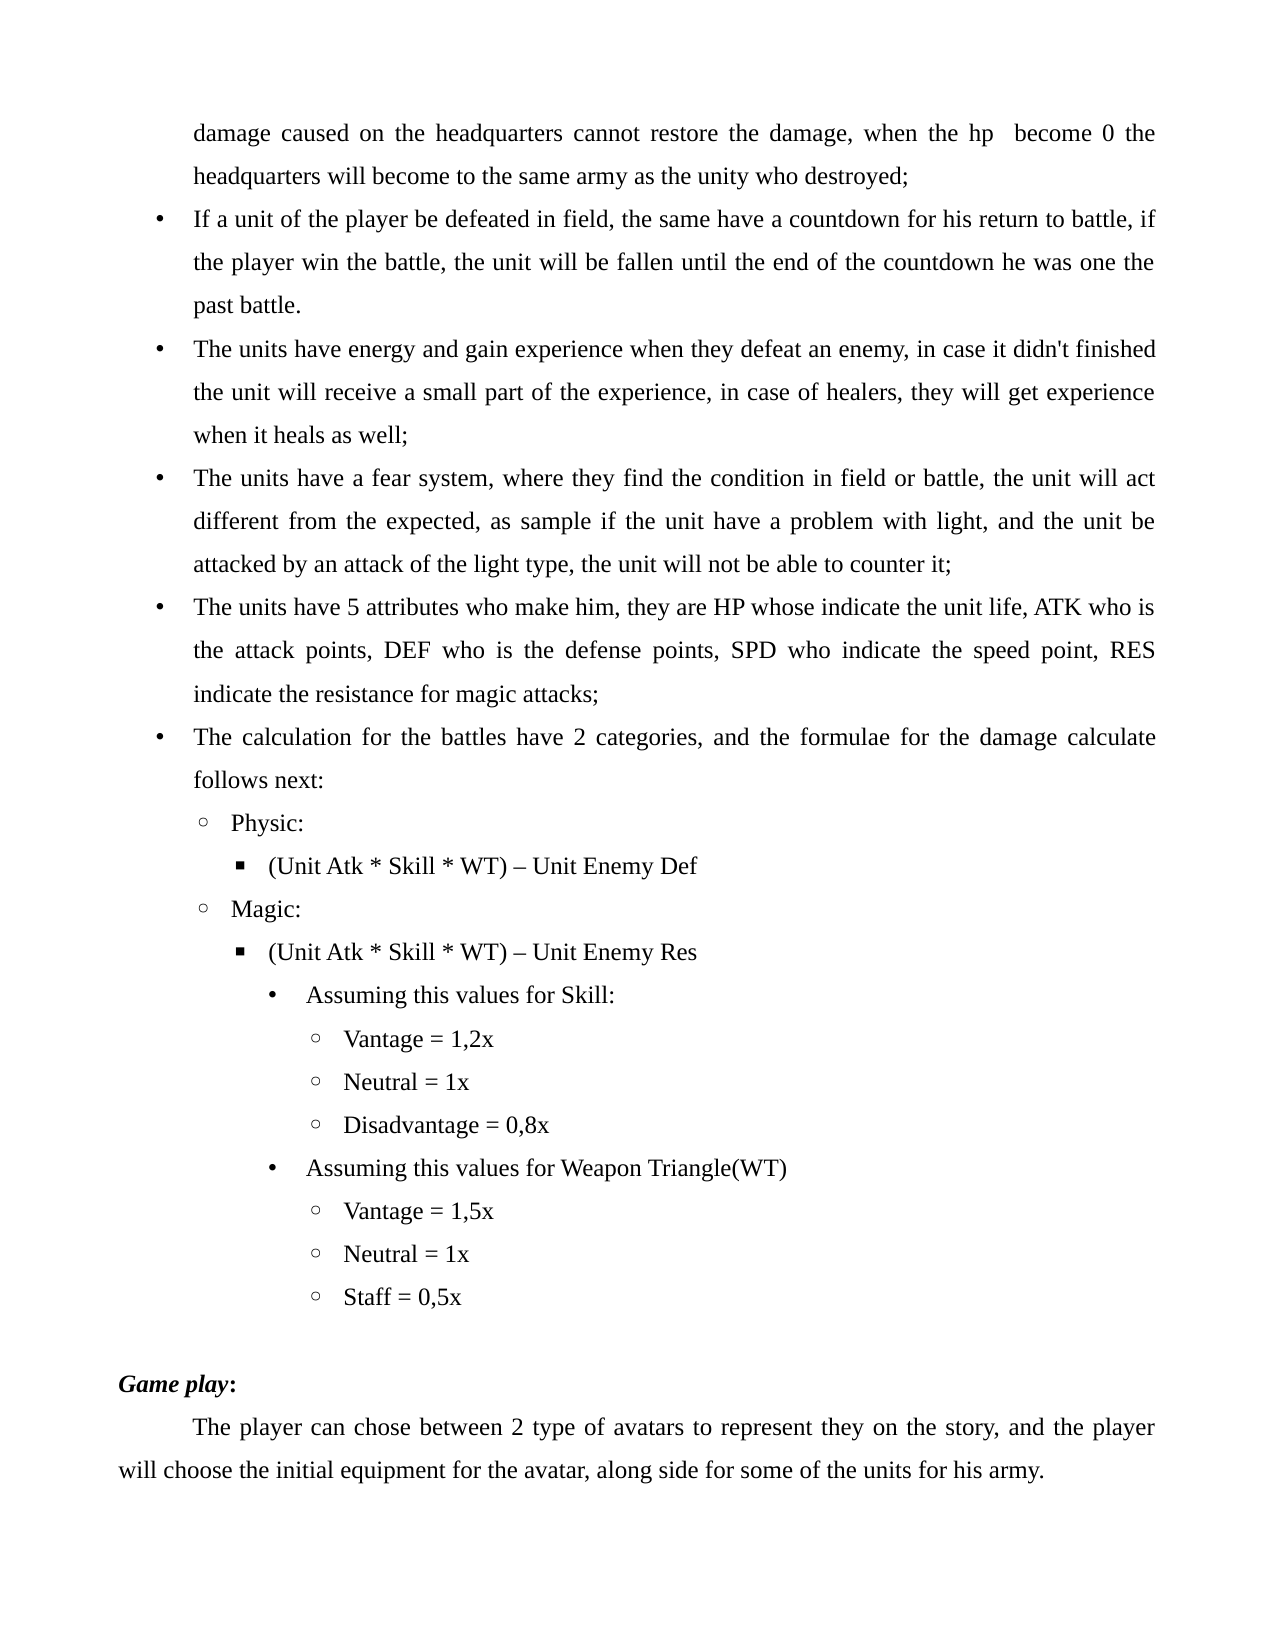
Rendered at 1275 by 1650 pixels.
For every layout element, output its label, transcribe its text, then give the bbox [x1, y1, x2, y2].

list damage caused on the headquarters cannot restore the damage, when the hp become 0 the headquarters will become to the same army as the unity who destroyed; [156, 118, 1157, 190]
list Staff = 0,5x [306, 1282, 1157, 1311]
list The units have 5 attributes who make him, they are HP whose indicate the unit life, ATK who is the attack points, DEF who is the defense points, SPD who indicate the speed point, RES indicate the resistance for magic attacks; [156, 592, 1157, 707]
list The units have a fear system, where they find the condition in field or battle, the unit will act different from the expected, as sample if the unit have a problem with light, and the unit be attacked by an attack of the light type, the unit will not be able to counter it; [156, 463, 1157, 578]
list Assuming this values for Weapon Triangle(WT) [268, 1153, 1157, 1182]
list Magic: [193, 894, 1157, 923]
list The calculation for the battles have 2 categories, and the formulae for the damage calculate follows next: [156, 722, 1157, 794]
list (Unit Atk * Skill * WT) – Unit Enemy Def [231, 851, 1157, 880]
text The player can chose between 2 type of avatars to represent they on the story, and the player will choose the initial equipment for the avatar, along side for some of the units for his army. [118, 1412, 1157, 1484]
list The units have energy and gain experience when they defeat an enemy, in case it didn't finished the unit will receive a small part of the experience, in case of healers, they will get experience when it heals as well; [156, 334, 1157, 449]
list Physic: [193, 808, 1157, 837]
list Vantage = 1,5x [306, 1196, 1157, 1225]
list Assuming this values for Skill: [268, 981, 1157, 1009]
list If a unit of the player be defeated in field, the same have a countdown for his return to battle, if the player win the battle, the unit will be fallen until the end of the countdown he was one the past battle. [156, 204, 1157, 319]
list Vantage = 1,2x [306, 1024, 1157, 1052]
list Neutral = 1x [306, 1239, 1157, 1268]
list Neutral = 1x [306, 1067, 1157, 1096]
list Disadvantage = 0,8x [306, 1110, 1157, 1139]
text Game play: [118, 1369, 1157, 1397]
list (Unit Atk * Skill * WT) – Unit Enemy Res [231, 937, 1157, 966]
